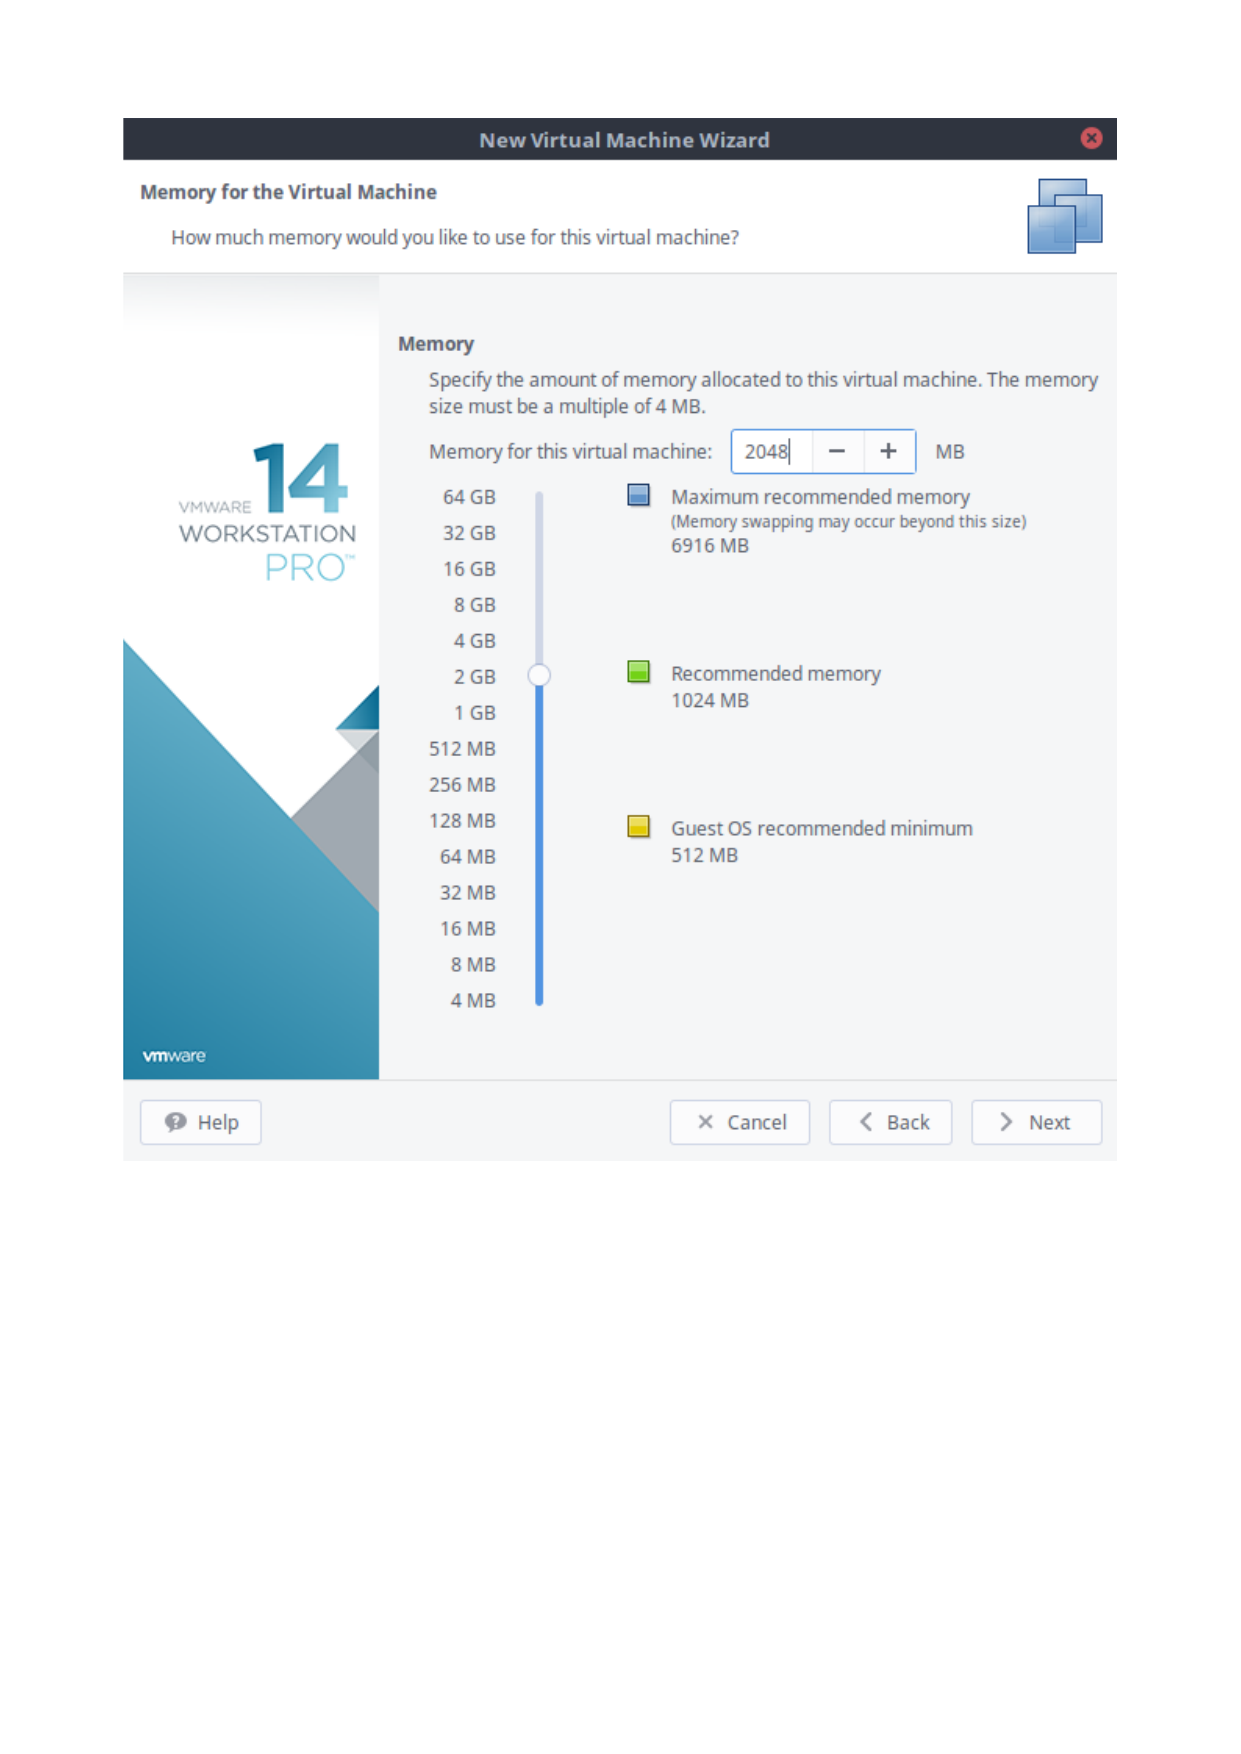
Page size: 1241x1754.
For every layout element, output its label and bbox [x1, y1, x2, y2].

picture [123, 118, 1117, 1161]
